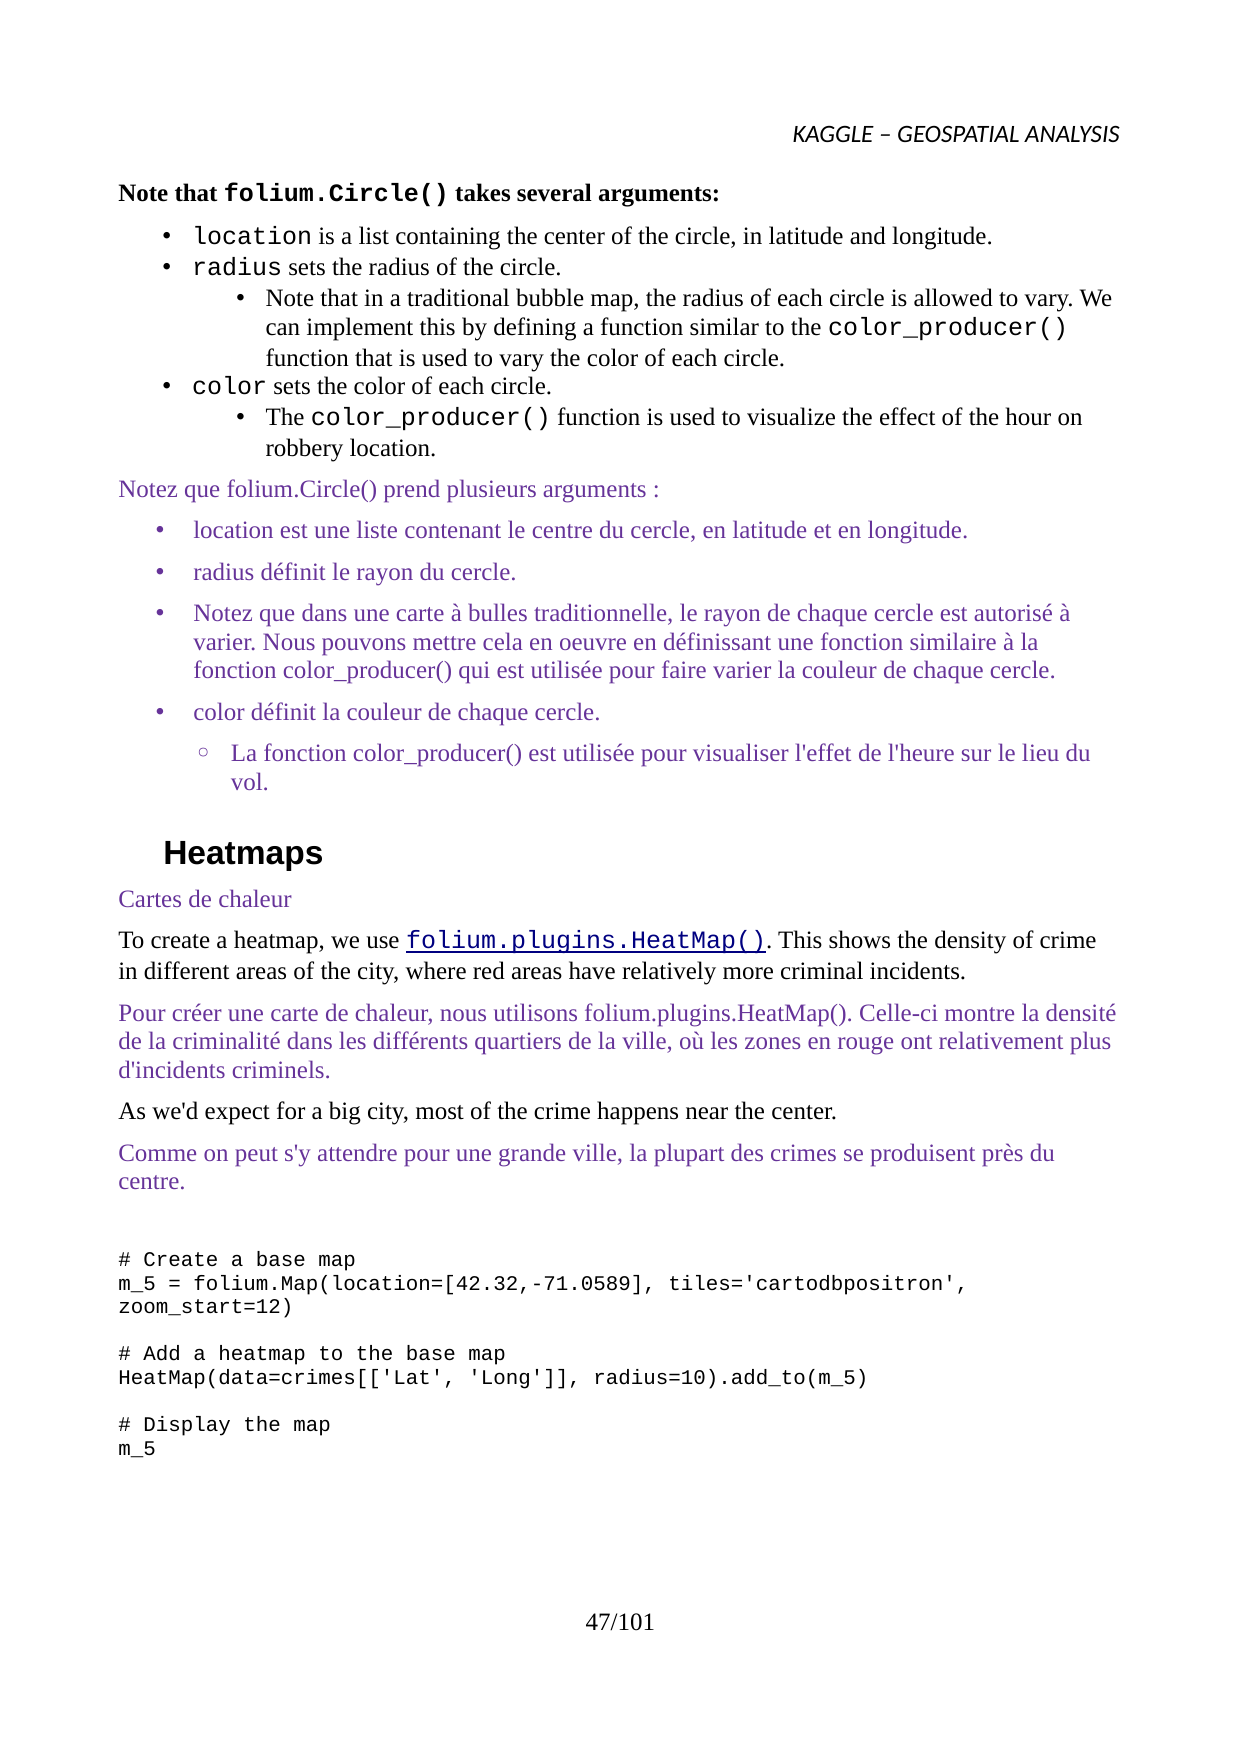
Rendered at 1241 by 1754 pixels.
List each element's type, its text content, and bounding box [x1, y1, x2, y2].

text m_5 = folium.Map(location=[42.32,-71.0589], tiles='cartodbpositron', zoom_start=12) [118, 1272, 1122, 1320]
text Pour créer une carte de chaleur, nous utilisons folium.plugins.HeatMap(). Celle-ci montre la densité de la criminalité dans les différents quartiers de la ville, où les zones en rouge ont relativement plus d'incidents criminels. [118, 998, 1122, 1084]
list location is a list containing the center of the circle, in latitude and longitude. [162, 221, 1122, 252]
text # Display the map [118, 1414, 1122, 1438]
list Note that in a traditional bubble map, the radius of each circle is allowed to vary. We can implement this by defining a function similar to the color_producer() function that is used to vary the color of each circle. [236, 283, 1122, 371]
text To create a heatmap, we use folium.plugins.HeatMap(). This shows the density of crime in different areas of the city, where red areas have relatively more criminal incidents. [118, 926, 1122, 985]
list radius définit le rayon du cercle. [156, 557, 1122, 586]
text As we'd expect for a big city, most of the crime happens near the center. [118, 1096, 1122, 1125]
text Comme on peut s'y attendre pour une grande ville, la plupart des crimes se produisent près du centre. [118, 1138, 1122, 1195]
text # Create a base map [118, 1249, 1122, 1272]
list La fonction color_producer() est utilisée pour visualiser l'effet de l'heure sur le lieu du vol. [193, 738, 1122, 796]
text Notez que folium.Circle() prend plusieurs arguments : [118, 474, 1122, 503]
list location est une liste contenant le centre du cercle, en latitude et en longitude. [156, 516, 1122, 544]
list color sets the color of each circle. [162, 371, 1122, 402]
text m_5 [118, 1438, 1122, 1462]
list radius sets the radius of the circle. [162, 252, 1122, 283]
list The color_producer() function is used to visualize the effect of the hour on robbery location. [236, 402, 1122, 462]
text Note that folium.Circle() takes several arguments: [118, 178, 1122, 209]
list Notez que dans une carte à bulles traditionnelle, le rayon de chaque cercle est autorisé à varier. Nous pouvons mettre cela en oeuvre en définissant une fonction similaire à la fonction color_producer() qui est utilisée pour faire varier la couleur de chaque cercle. [156, 598, 1122, 684]
list color définit la couleur de chaque cercle. [156, 697, 1122, 726]
text # Add a heatmap to the base map [118, 1343, 1122, 1367]
text Cartes de chaleur [118, 884, 1122, 913]
text HeatMap(data=crimes[['Lat', 'Long']], radius=10).add_to(m_5) [118, 1367, 1122, 1391]
subtitle Heatmaps [118, 833, 1122, 872]
